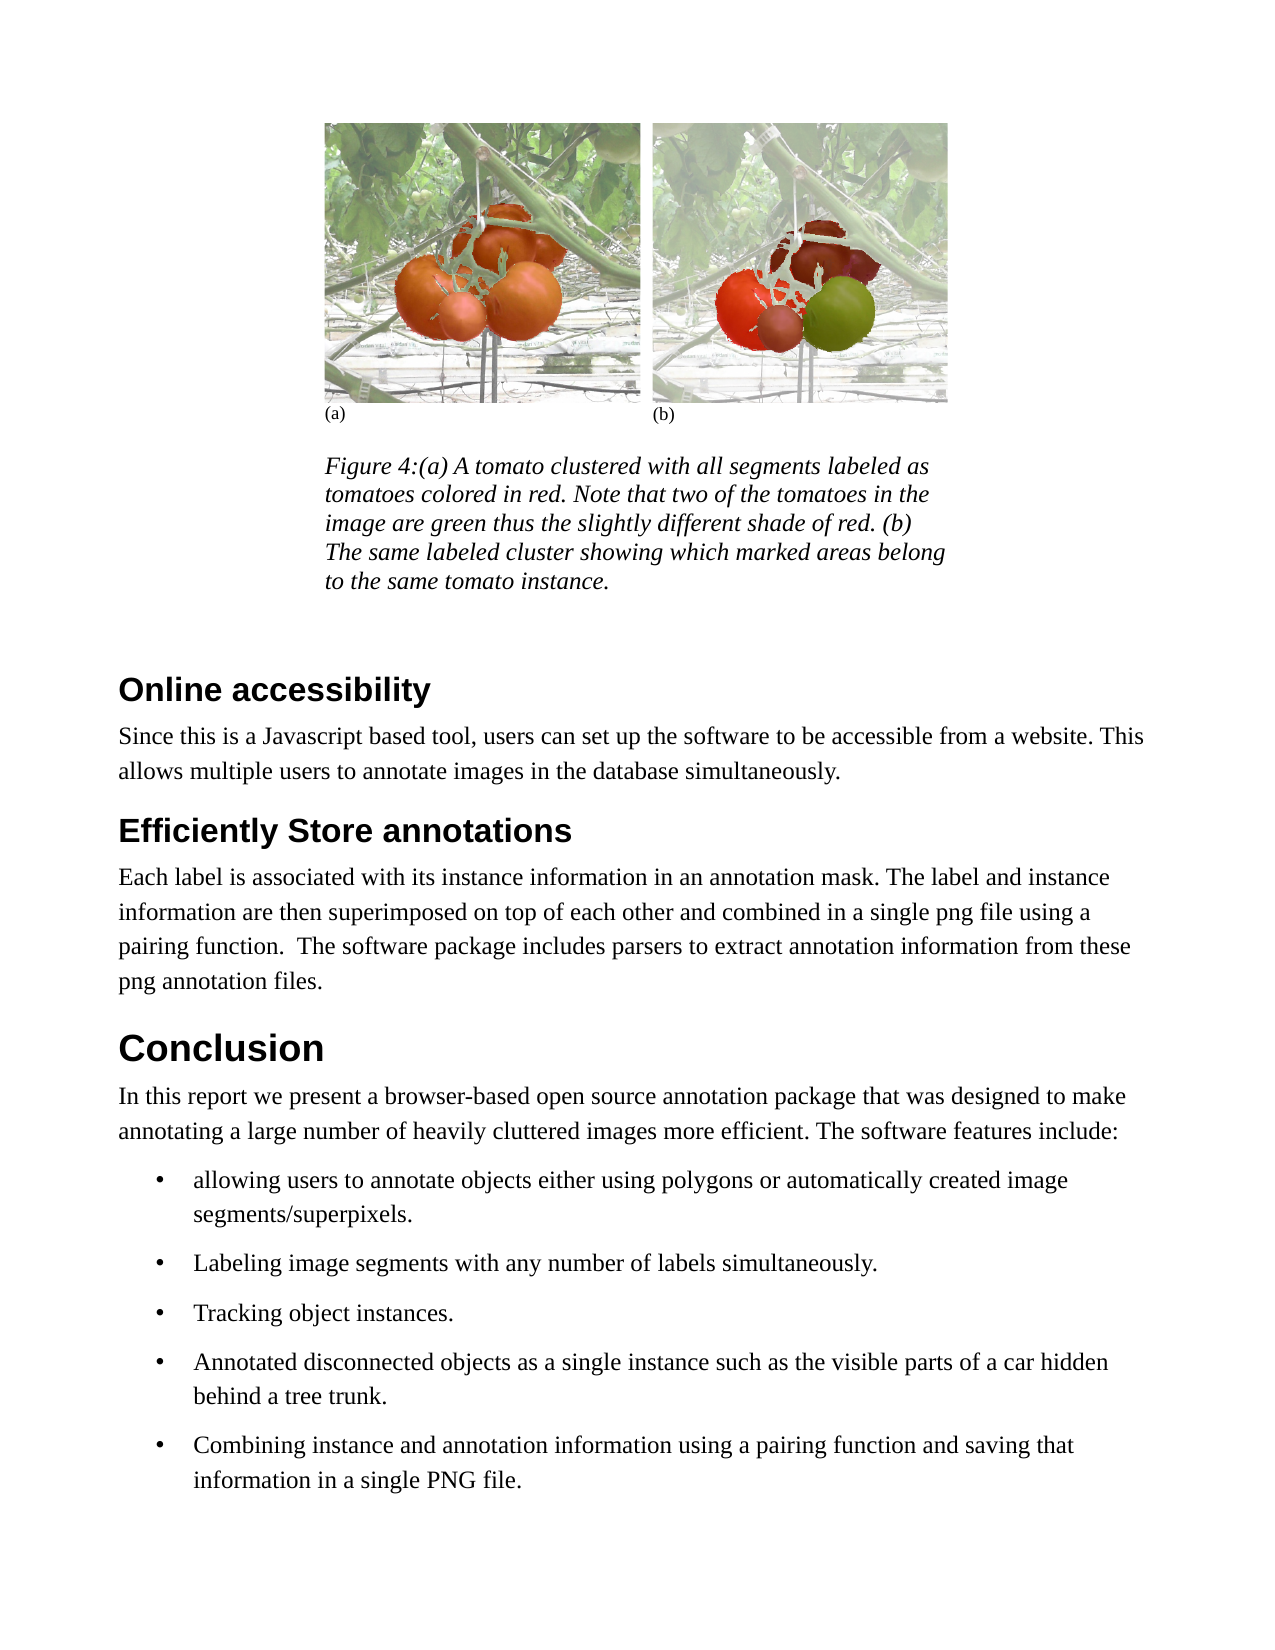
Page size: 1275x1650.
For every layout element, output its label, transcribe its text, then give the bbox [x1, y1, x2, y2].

table_cell Figure 4:(a) A tomato clustered with all segments labeled as tomatoes colored in red. Note that two of the tomatoes in the image are green thus the slightly different shade of red. (b) The same labeled cluster showing which marked areas belong to the same tomato instance. [319, 430, 956, 615]
list allowing users to annotate objects either using polygons or automatically created image segments/superpixels. [156, 1165, 1157, 1228]
picture [324, 123, 641, 403]
subtitle Efficiently Store annotations [118, 811, 1157, 850]
list Combining instance and annotation information using a pairing function and saving that information in a single PNG file. [156, 1430, 1157, 1493]
list Annotated disconnected objects as a single instance such as the visible parts of a car hidden behind a tree trunk. [156, 1347, 1157, 1410]
picture [652, 123, 948, 403]
subtitle Online accessibility [118, 670, 1157, 709]
table_header (b) [647, 118, 956, 430]
list Tracking object instances. [156, 1298, 1157, 1326]
list Labeling image segments with any number of labels simultaneously. [156, 1248, 1157, 1277]
text In this report we present a browser-based open source annotation package that was designed to make annotating a large number of heavily cluttered images more efficient. The software features include: [118, 1081, 1157, 1145]
table_header (a) [319, 118, 647, 430]
subtitle Conclusion [118, 1025, 1157, 1069]
text Since this is a Javascript based tool, users can set up the software to be accessible from a website. This allows multiple users to annotate images in the database simultaneously. [118, 721, 1157, 785]
text Each label is associated with its instance information in an annotation mask. The label and instance information are then superimposed on top of each other and combined in a single png file using a pairing function. The software package includes parsers to extract annotation information from these png annotation files. [118, 862, 1157, 994]
